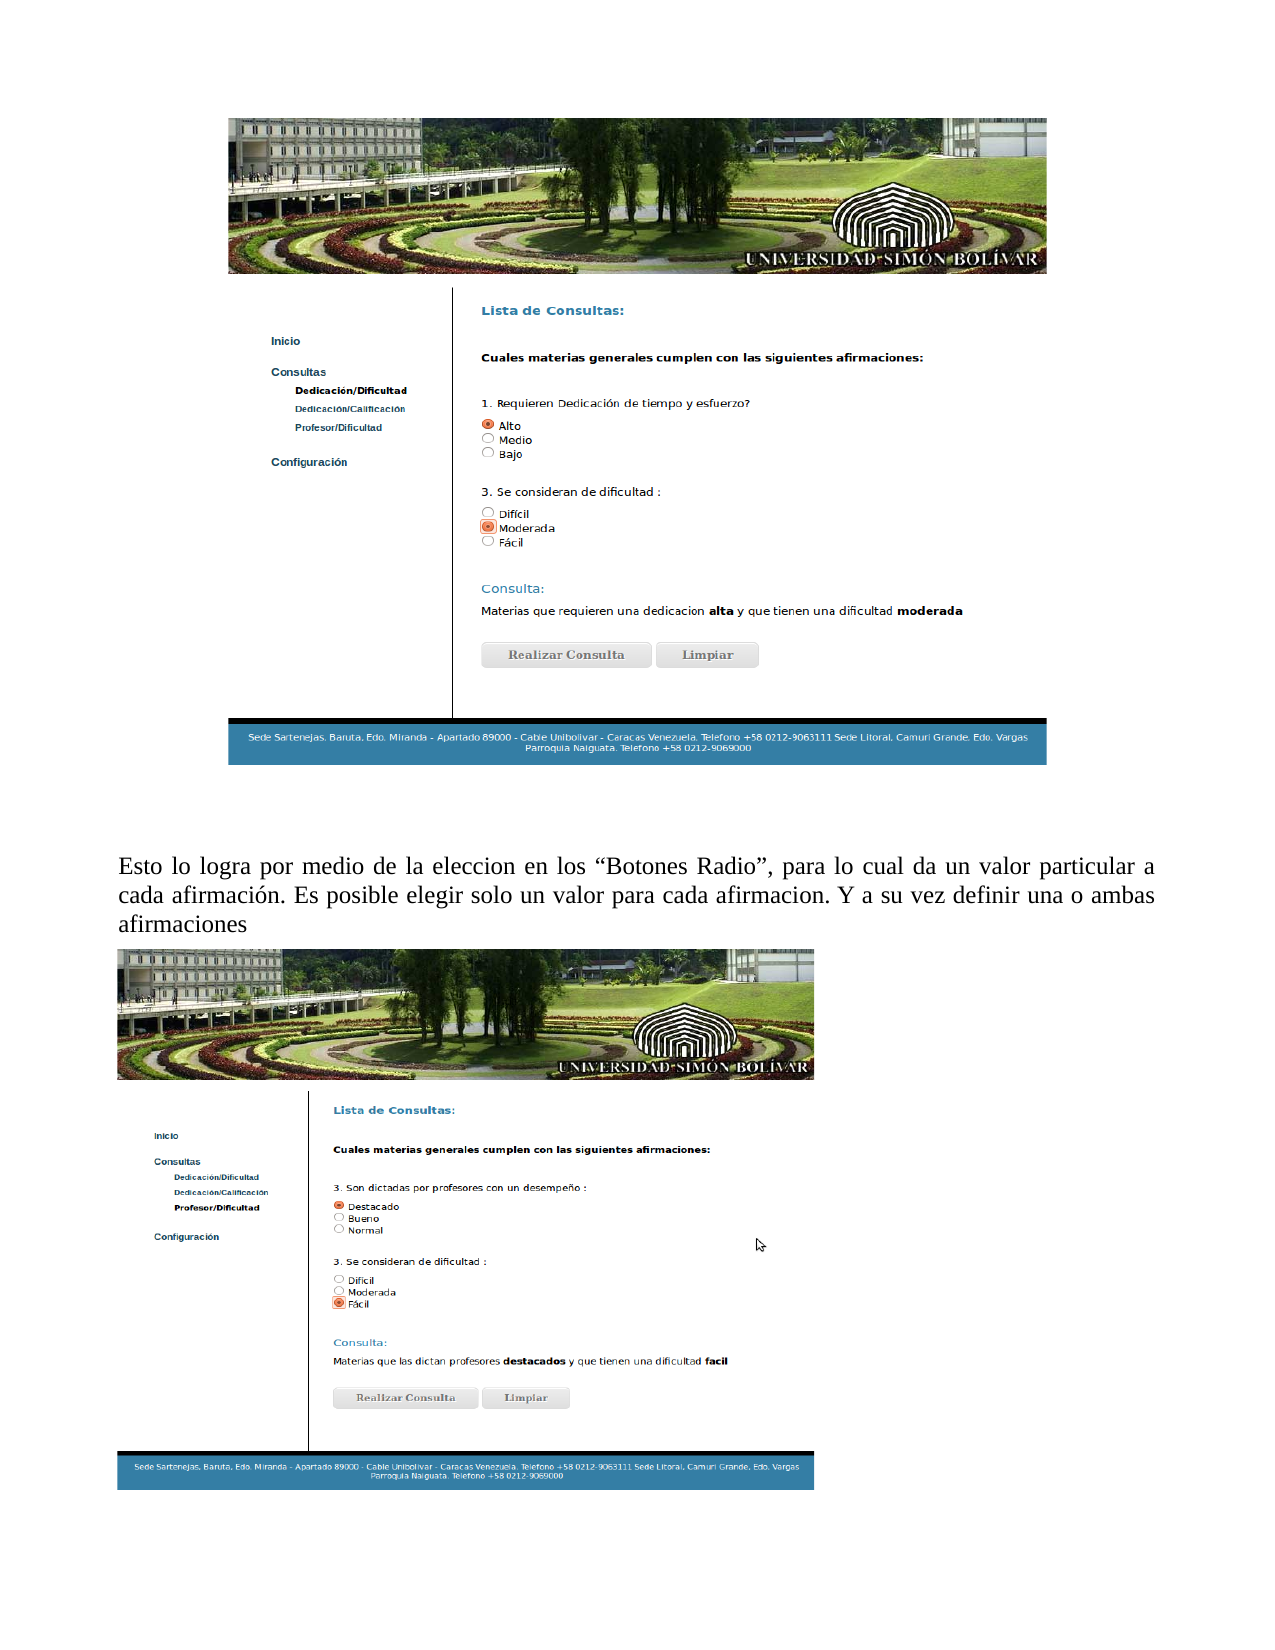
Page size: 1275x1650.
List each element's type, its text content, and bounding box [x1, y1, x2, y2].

picture [117, 949, 815, 1490]
picture [228, 118, 1047, 765]
text Esto lo logra por medio de la eleccion en los “Botones Radio”, para lo cual da un valor particular a cada afirmación. Es posible elegir solo un valor para cada afirmacion. Y a su vez definir una o ambas afirmaciones [118, 851, 1157, 937]
